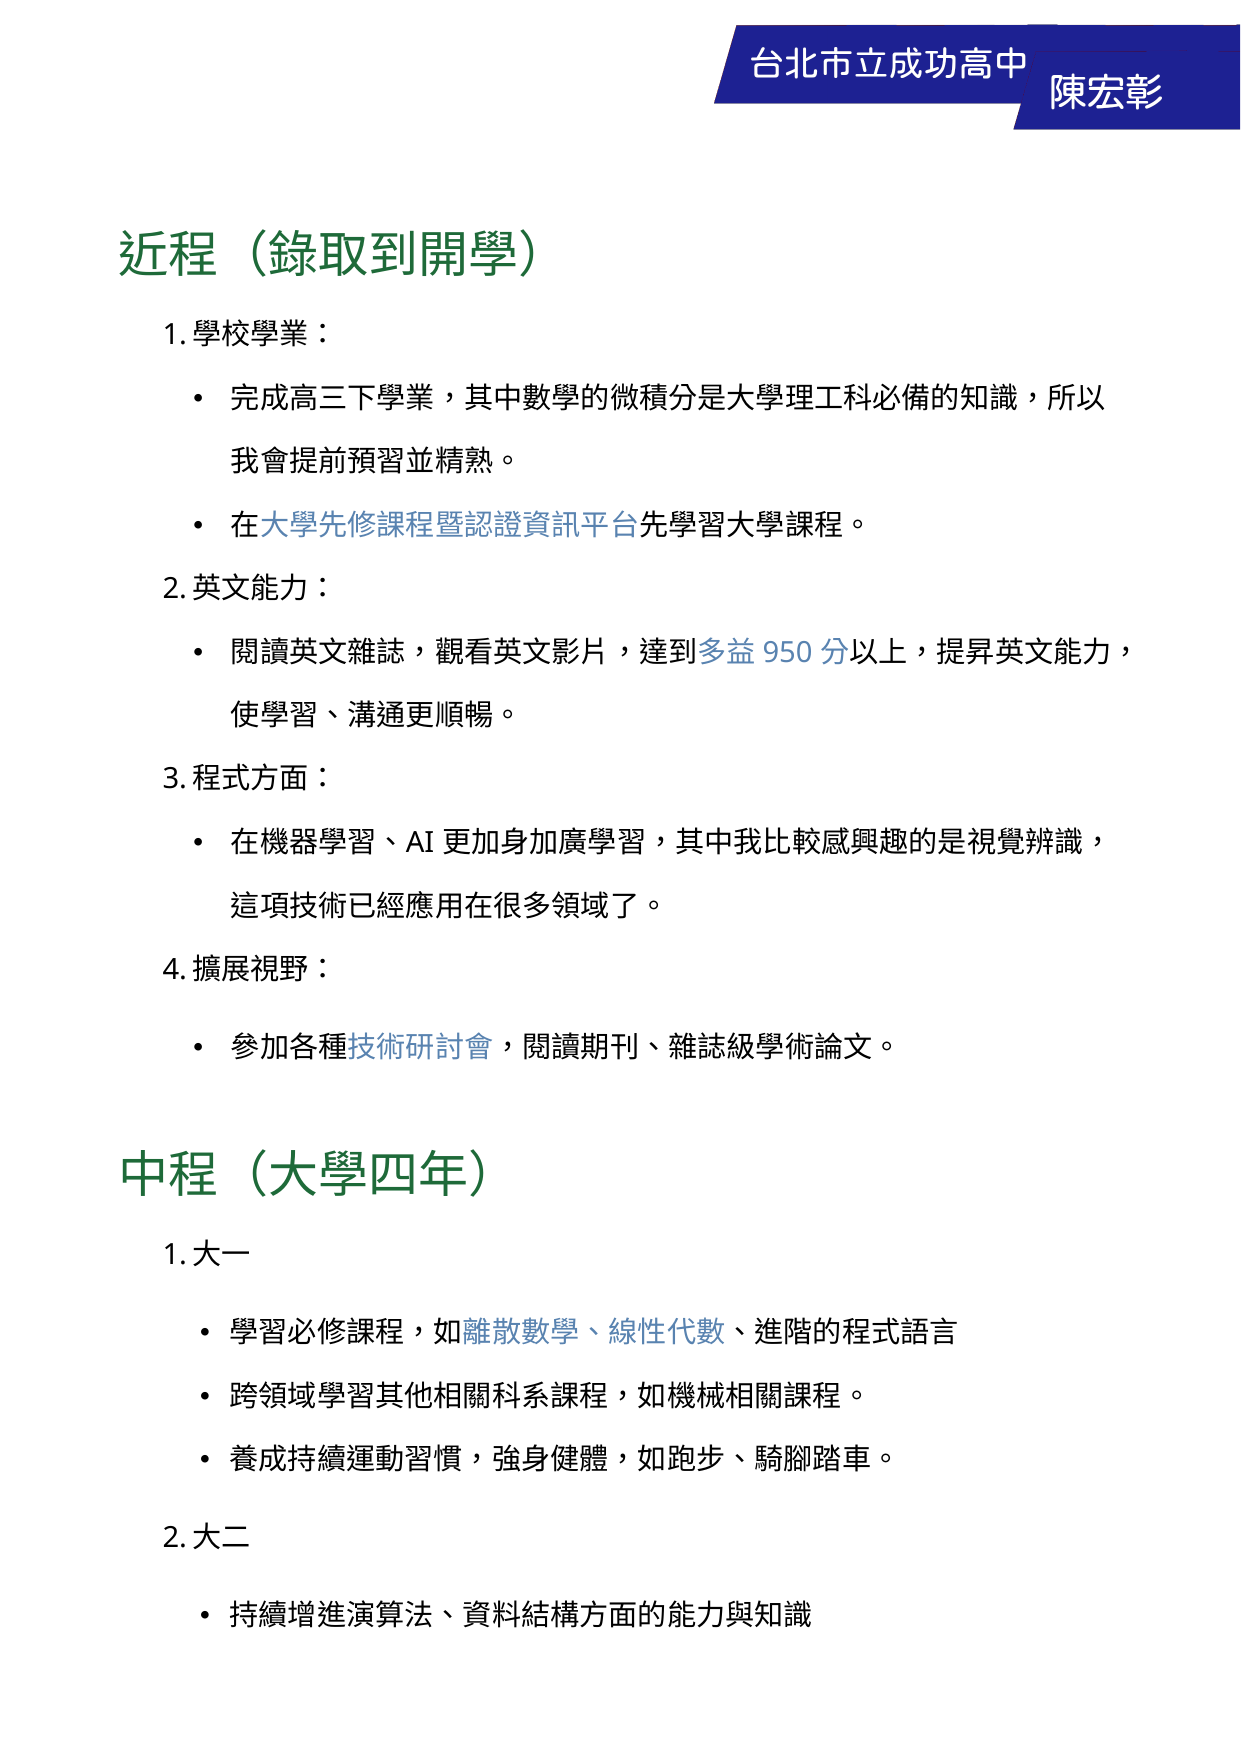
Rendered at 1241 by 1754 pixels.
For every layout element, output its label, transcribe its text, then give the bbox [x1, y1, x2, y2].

list 學校學業： [162, 311, 1122, 353]
list 養成持續運動習慣，強身健體，如跑步、騎腳踏車。 [200, 1436, 1122, 1478]
list 擴展視野： [162, 946, 1122, 988]
subtitle 近程（錄取到開學） [118, 214, 1122, 287]
list 跨領域學習其他相關科系課程，如機械相關課程。 [200, 1372, 1122, 1415]
list 大一 [162, 1231, 1122, 1273]
list 在機器學習、AI 更加身加廣學習，其中我比較感興趣的是視覺辨識，這項技術已經應用在很多領域了。 [193, 819, 1122, 924]
list 英文能力： [162, 564, 1122, 607]
list 持續增進演算法、資料結構方面的能力與知識 [200, 1592, 1122, 1634]
list 閱讀英文雜誌，觀看英文影片，達到多益 950 分以上，提昇英文能力，使學習、溝通更順暢。 [193, 628, 1122, 734]
list 程式方面： [162, 755, 1122, 797]
list 大二 [162, 1514, 1122, 1556]
list 參加各種技術研討會，閱讀期刊、雜誌級學術論文。 [193, 1024, 1122, 1066]
list 在大學先修課程暨認證資訊平台先學習大學課程。 [193, 501, 1122, 543]
list 完成高三下學業，其中數學的微積分是大學理工科必備的知識，所以我會提前預習並精熟。 [193, 374, 1122, 480]
list 學習必修課程，如離散數學、線性代數、進階的程式語言 [200, 1309, 1122, 1351]
picture [0, 2, 1241, 154]
subtitle 中程（大學四年） [118, 1134, 1122, 1207]
